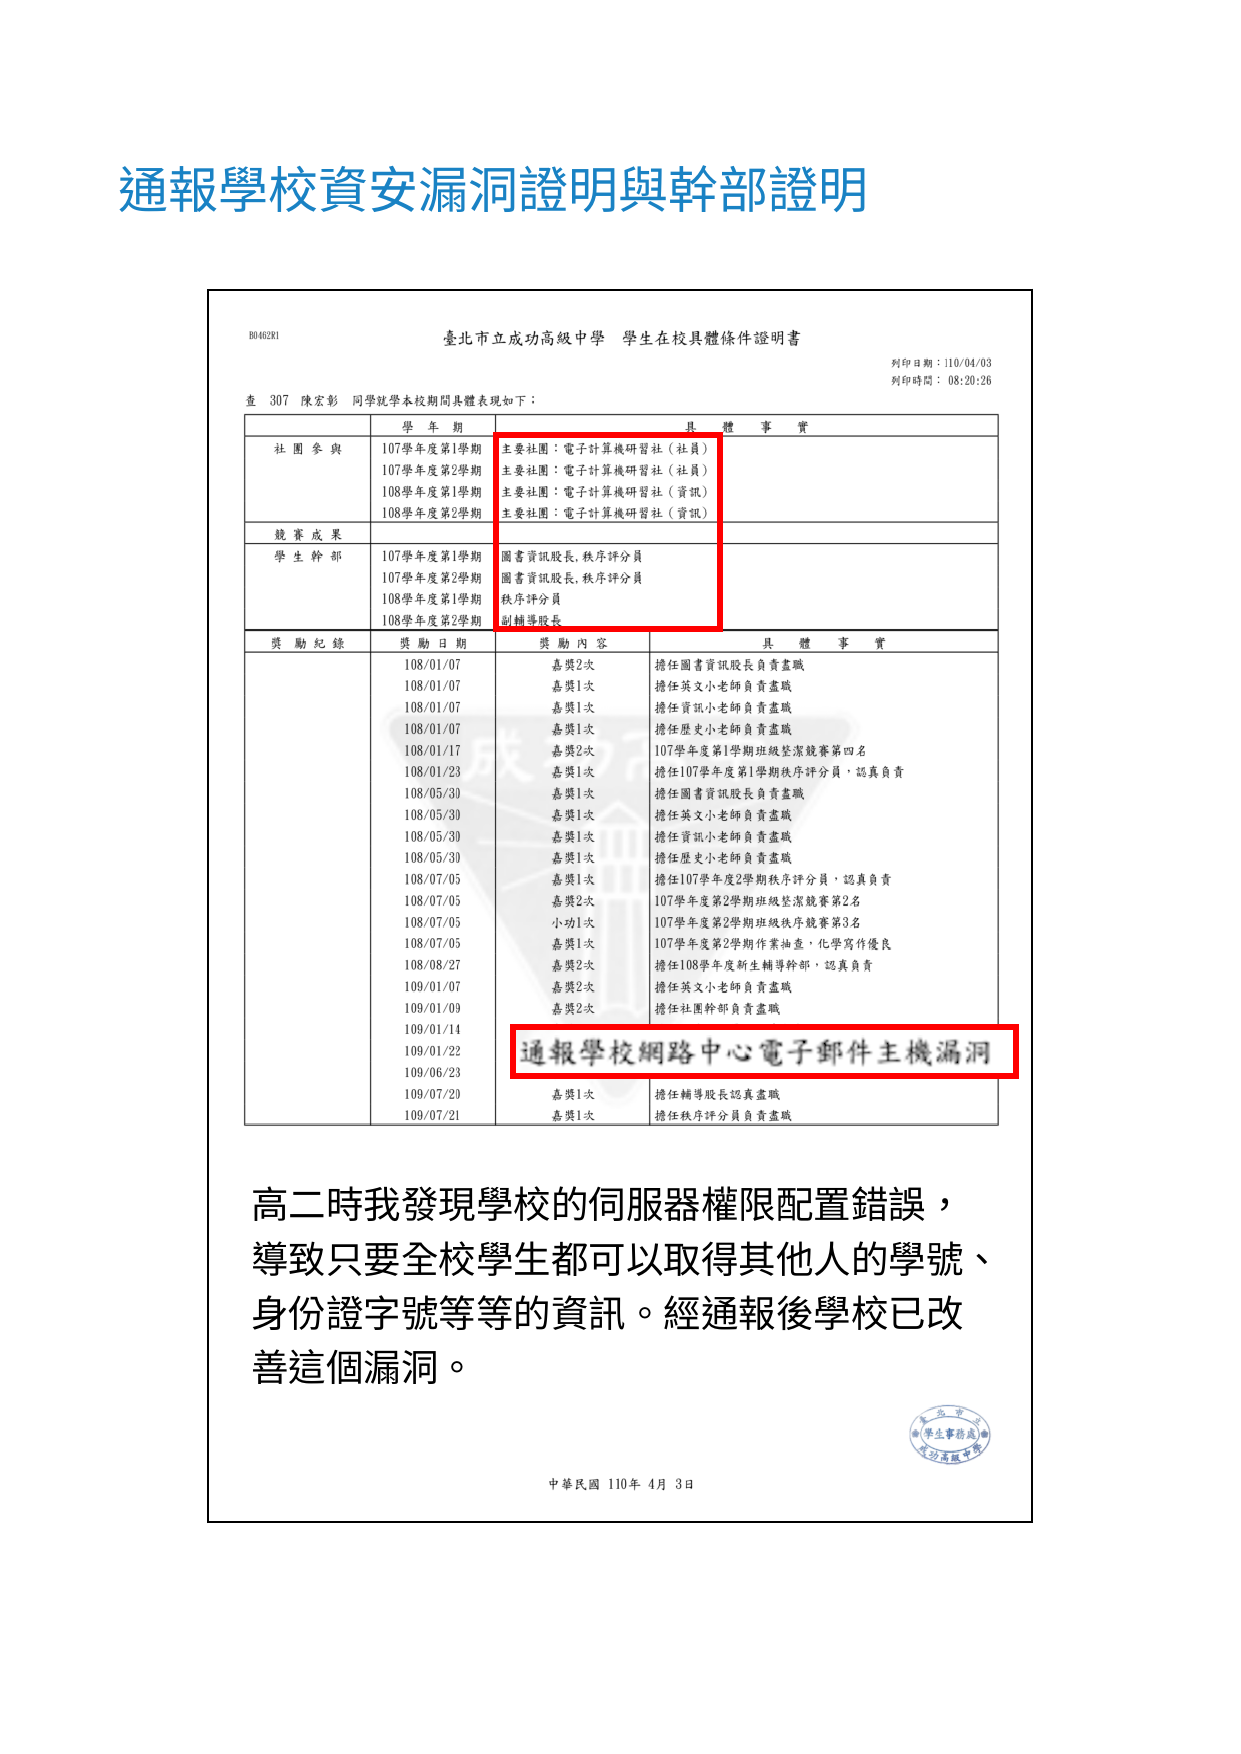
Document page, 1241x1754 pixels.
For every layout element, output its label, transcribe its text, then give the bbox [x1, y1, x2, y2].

subtitle 通報學校資安漏洞證明與幹部證明 [118, 151, 1122, 223]
